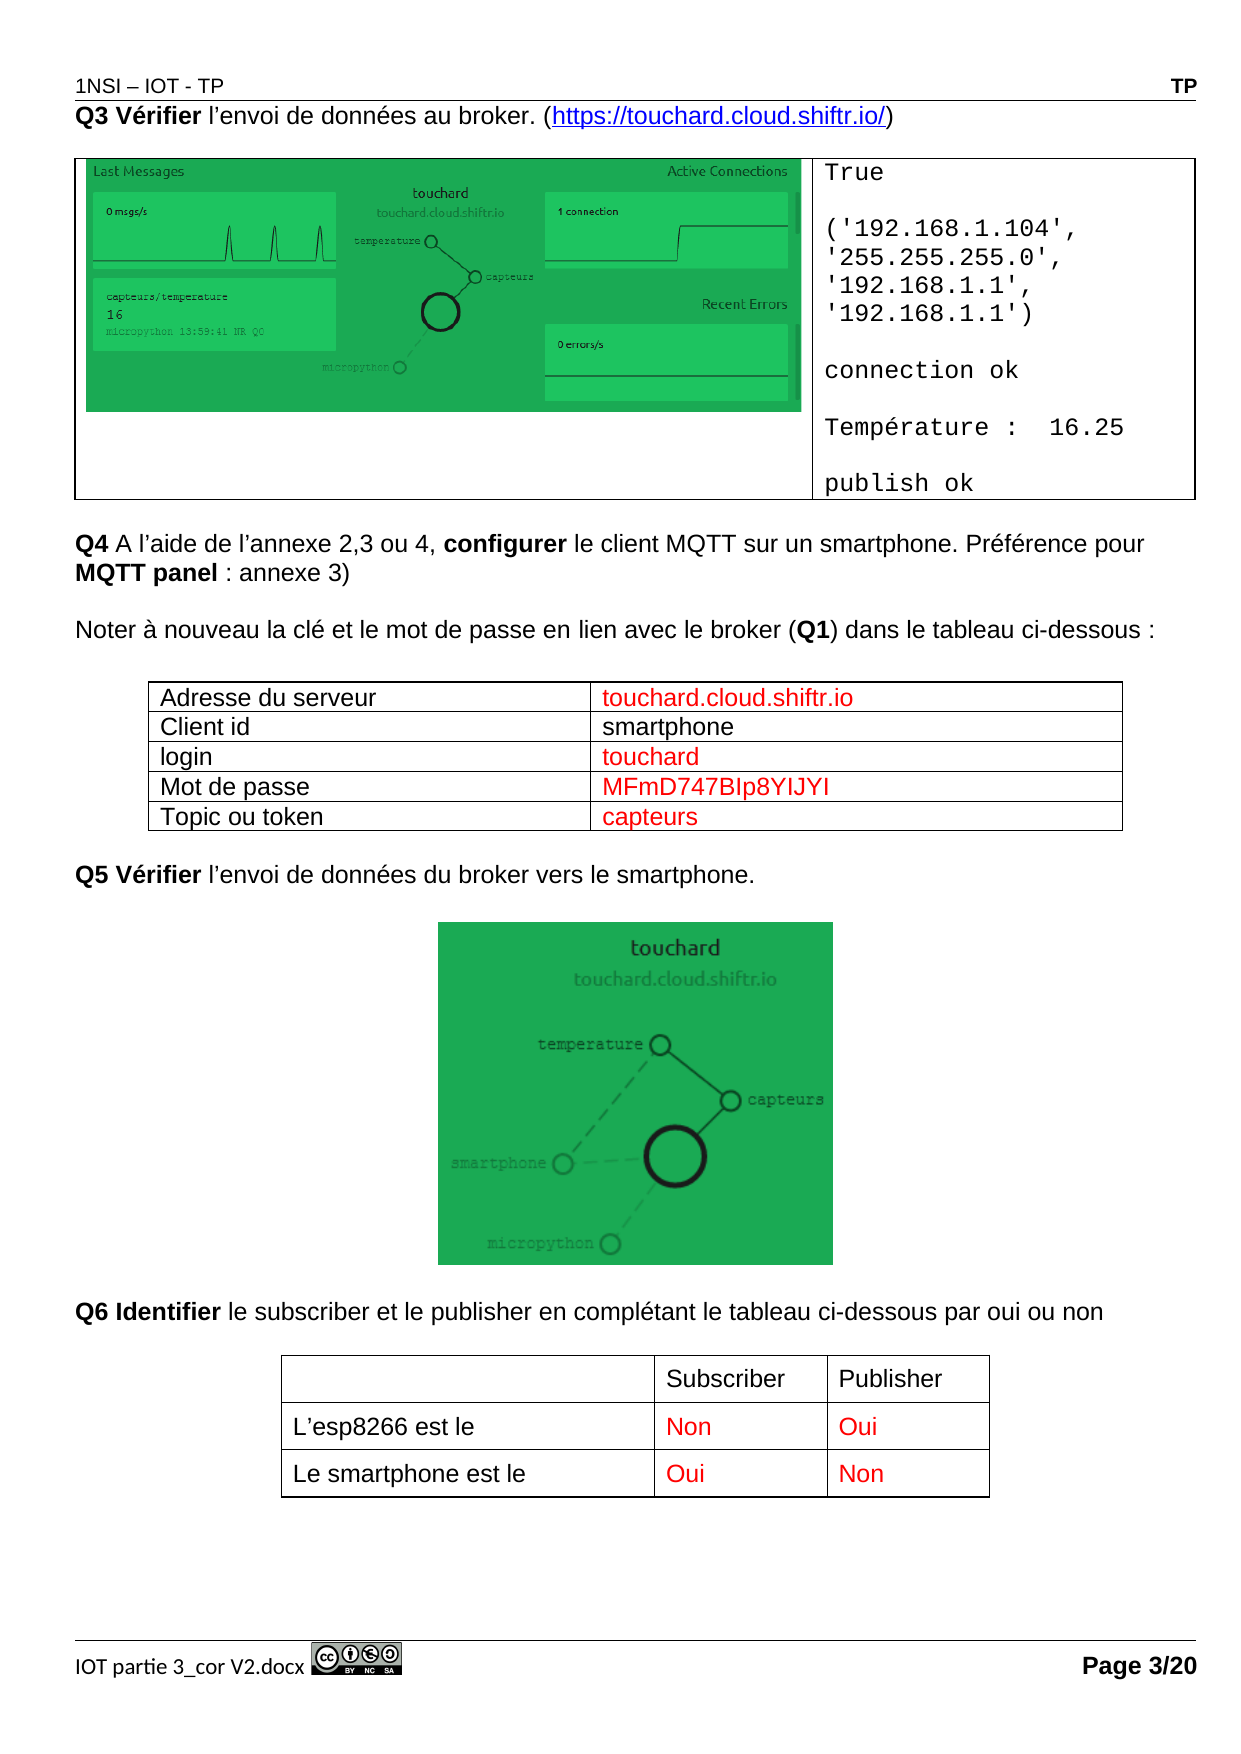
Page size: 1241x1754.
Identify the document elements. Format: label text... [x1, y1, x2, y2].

text Noter à nouveau la clé et le mot de passe en lien avec le broker (Q1) dans le tableau ci-dessous : [75, 615, 1196, 644]
table_cell Client id [149, 712, 590, 741]
text Q3 Vérifier l’envoi de données au broker. (https://touchard.cloud.shiftr.io/) [75, 101, 1196, 129]
picture [311, 1642, 402, 1675]
table_header Adresse du serveur [149, 683, 590, 711]
table_cell login [149, 742, 590, 771]
table_cell L’esp8266 est le [282, 1403, 654, 1449]
table_cell Oui [828, 1403, 989, 1449]
table_header Publisher [828, 1356, 989, 1402]
table_cell Non [828, 1450, 989, 1496]
table_header Subscriber [655, 1356, 827, 1402]
table_cell smartphone [591, 712, 1122, 741]
table_cell Mot de passe [149, 772, 590, 801]
table_cell Non [655, 1403, 827, 1449]
table_header [282, 1356, 654, 1402]
text Q6 Identifier le subscriber et le publisher en complétant le tableau ci-dessous par oui ou non [75, 1297, 1196, 1326]
table_cell touchard [591, 742, 1122, 771]
table_header True ('192.168.1.104', '255.255.255.0', '192.168.1.1', '192.168.1.1') connection ok Température : 16.25 publish ok [813, 159, 1194, 499]
table_cell Oui [655, 1450, 827, 1496]
text Q4 A l’aide de l’annexe 2,3 ou 4, configurer le client MQTT sur un smartphone. Préférence pour MQTT panel : annexe 3) [75, 529, 1196, 587]
picture [438, 922, 833, 1265]
table_header [76, 159, 812, 499]
text Q5 Vérifier l’envoi de données du broker vers le smartphone. [75, 860, 1196, 889]
table_cell capteurs [591, 802, 1122, 830]
table_cell Le smartphone est le [282, 1450, 654, 1496]
table_cell MFmD747BIp8YIJYI [591, 772, 1122, 801]
table_cell Topic ou token [149, 802, 590, 830]
table_header touchard.cloud.shiftr.io [591, 683, 1122, 711]
